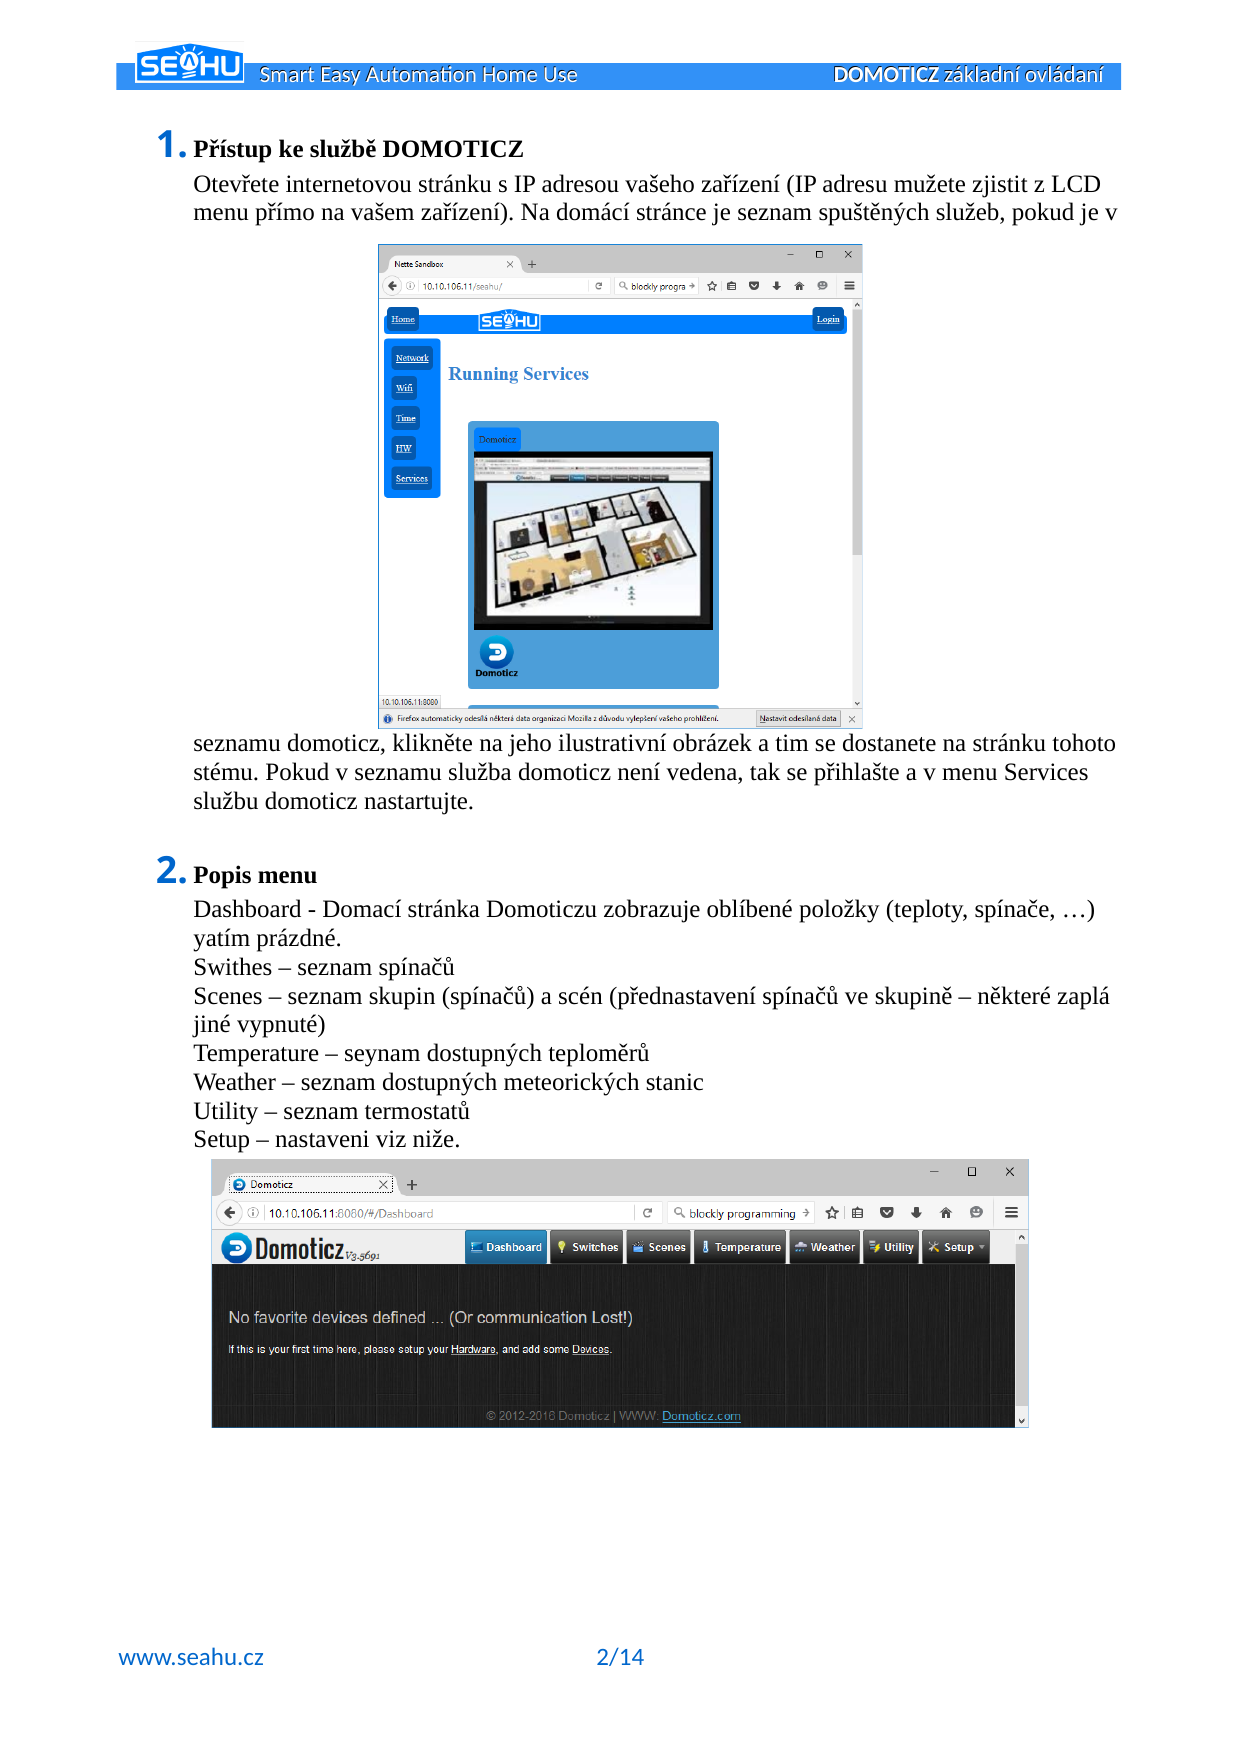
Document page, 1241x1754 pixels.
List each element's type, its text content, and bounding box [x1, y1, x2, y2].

list Popis menu Dashboard - Domací stránka Domoticzu zobrazuje oblíbené položky (teploty, spínače, …) yatím prázdné. Swithes – seznam spínačů Scenes – seznam skupin (spínačů) a scén (přednastavení spínačů ve skupině – některé zaplá jiné vypnuté) Temperature – seynam dostupných teploměrů Weather – seznam dostupných meteorických stanic Utility – seznam termostatů Setup – nastaveni viz niže. [156, 843, 1122, 1457]
picture [211, 1159, 1029, 1428]
list Přístup ke službě DOMOTICZ Otevřete internetovou stránku s IP adresou vašeho zařízení (IP adresu mužete zjistit z LCD menu přímo na vašem zařízení). Na domácí stránce je seznam spuštěných služeb, pokud je v seznamu domoticz, klikněte na jeho ilustrativní obrázek a tim se dostanete na stránku tohoto stému. Pokud v seznamu služba domoticz není vedena, tak se přihlašte a v menu Services službu domoticz nastartujte. [156, 118, 1122, 843]
picture [135, 41, 245, 83]
picture [378, 244, 863, 729]
